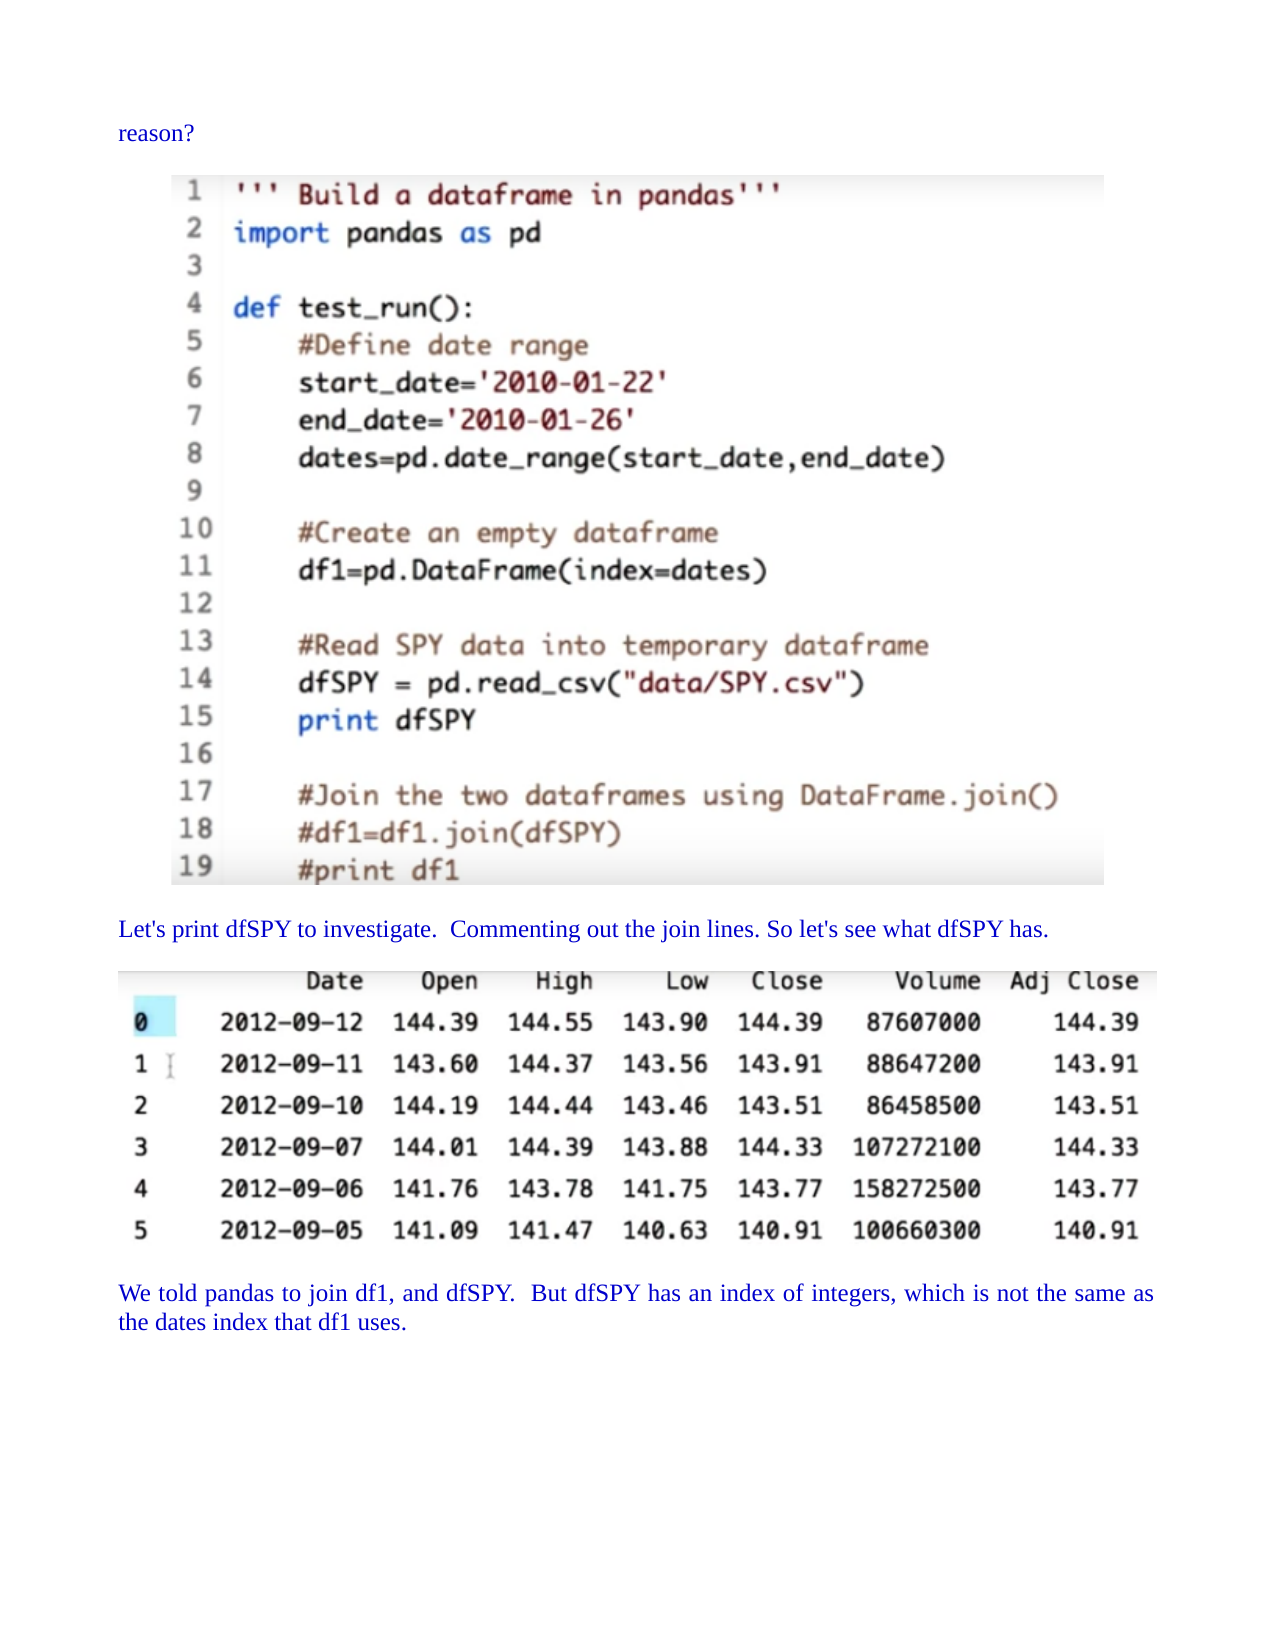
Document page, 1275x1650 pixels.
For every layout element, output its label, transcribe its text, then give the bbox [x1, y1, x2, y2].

text Let's print dfSPY to investigate. Commenting out the join lines. So let's see what dfSPY has. [118, 914, 1157, 942]
picture [171, 175, 1104, 885]
text We told pandas to join df1, and dfSPY. But dfSPY has an index of integers, which is not the same as the dates index that df1 uses. [118, 1278, 1157, 1335]
text reason? [118, 118, 1157, 147]
picture [118, 971, 1157, 1249]
